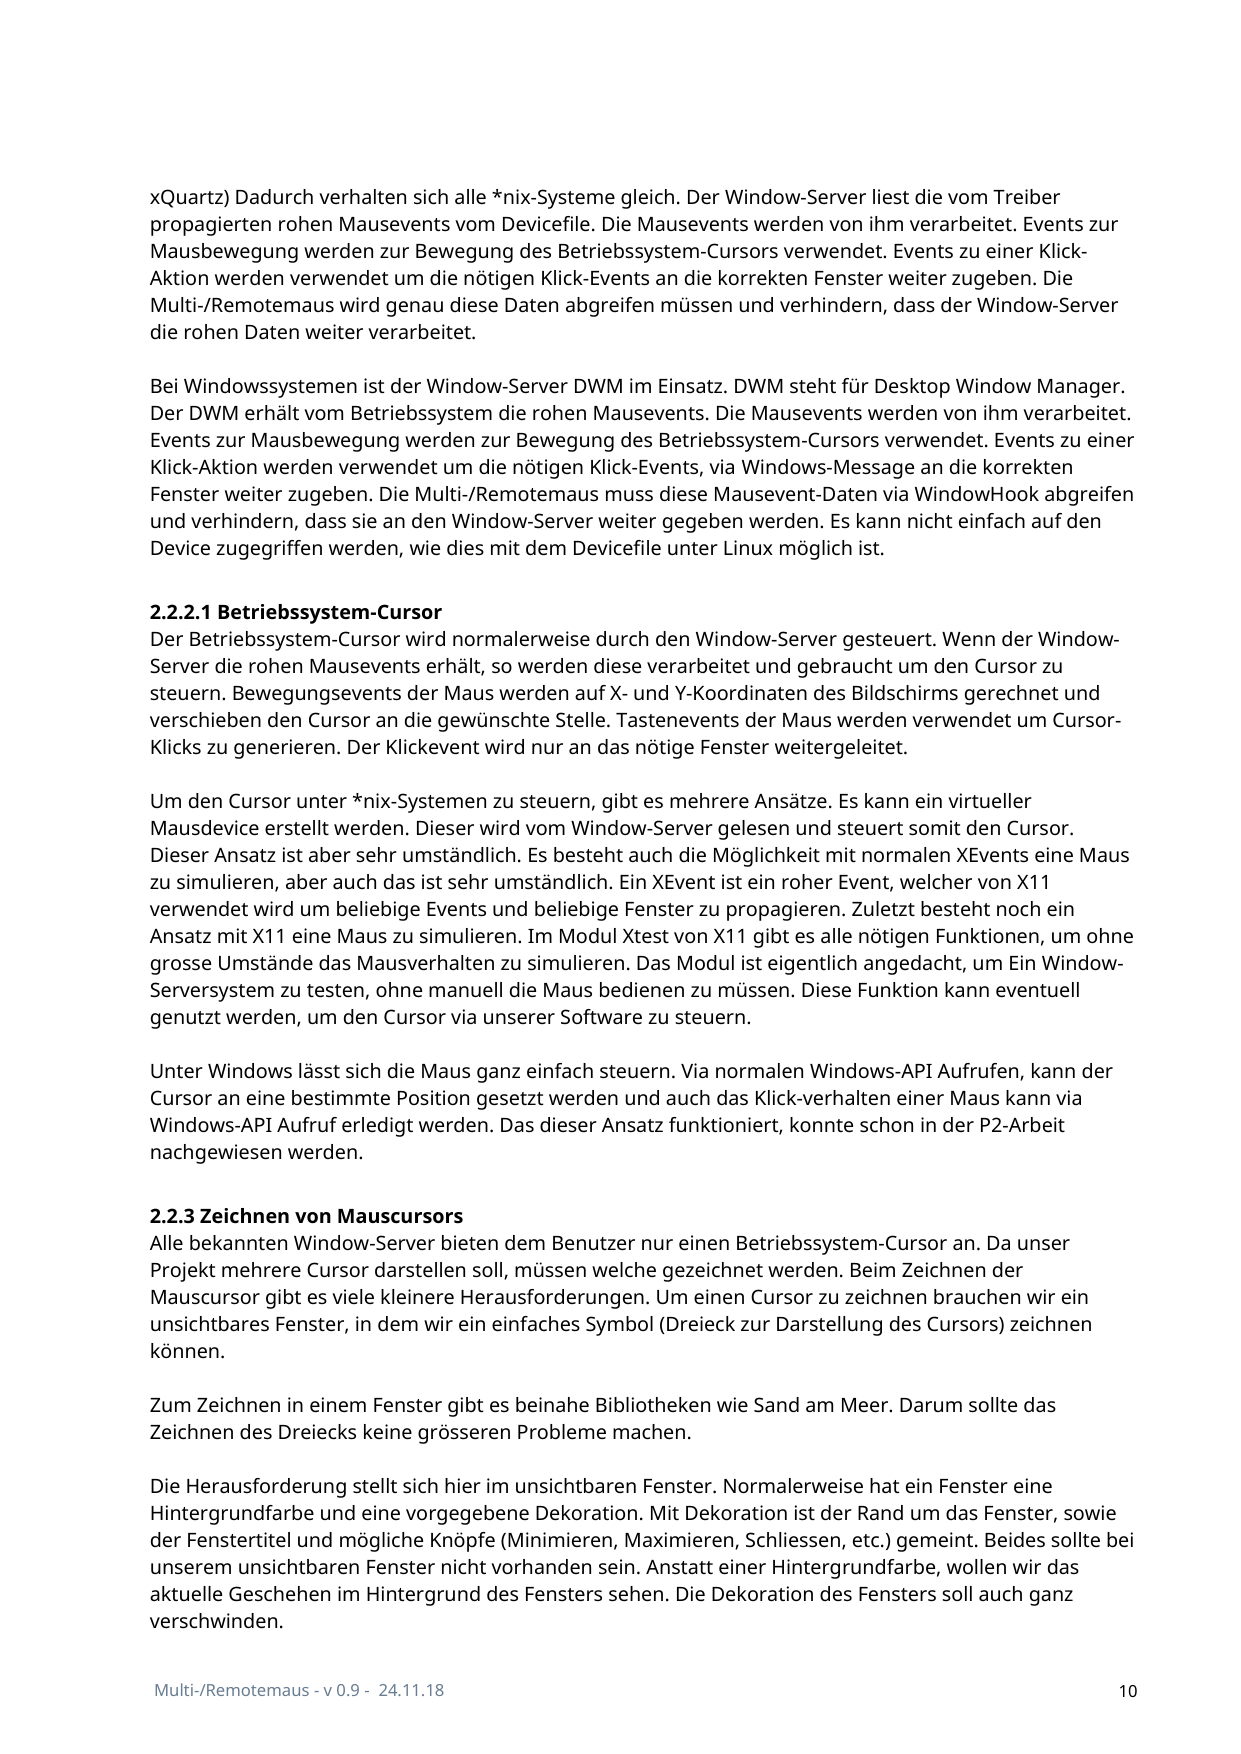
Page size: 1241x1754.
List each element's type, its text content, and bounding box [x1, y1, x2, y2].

text Unter Windows lässt sich die Maus ganz einfach steuern. Via normalen Windows-API Aufrufen, kann der Cursor an eine bestimmte Position gesetzt werden und auch das Klick-verhalten einer Maus kann via Windows-API Aufruf erledigt werden. Das dieser Ansatz funktioniert, konnte schon in der P2-Arbeit nachgewiesen werden. [149, 1057, 1136, 1165]
text Die Herausforderung stellt sich hier im unsichtbaren Fenster. Normalerweise hat ein Fenster eine Hintergrundfarbe und eine vorgegebene Dekoration. Mit Dekoration ist der Rand um das Fenster, sowie der Fenstertitel und mögliche Knöpfe (Minimieren, Maximieren, Schliessen, etc.) gemeint. Beides sollte bei unserem unsichtbaren Fenster nicht vorhanden sein. Anstatt einer Hintergrundfarbe, wollen wir das aktuelle Geschehen im Hintergrund des Fensters sehen. Die Dekoration des Fensters soll auch ganz verschwinden. [149, 1472, 1136, 1634]
text Zum Zeichnen in einem Fenster gibt es beinahe Bibliotheken wie Sand am Meer. Darum sollte das Zeichnen des Dreiecks keine grösseren Probleme machen. [149, 1391, 1136, 1445]
text Alle bekannten Window-Server bieten dem Benutzer nur einen Betriebssystem-Cursor an. Da unser Projekt mehrere Cursor darstellen soll, müssen welche gezeichnet werden. Beim Zeichnen der Mauscursor gibt es viele kleinere Herausforderungen. Um einen Cursor zu zeichnen brauchen wir ein unsichtbares Fenster, in dem wir ein einfaches Symbol (Dreieck zur Darstellung des Cursors) zeichnen können. [149, 1229, 1136, 1364]
subtitle Zeichnen von Mauscursors [149, 1202, 1136, 1229]
subtitle Betriebssystem-Cursor [149, 598, 1136, 625]
text Der Betriebssystem-Cursor wird normalerweise durch den Window-Server gesteuert. Wenn der Window-Server die rohen Mausevents erhält, so werden diese verarbeitet und gebraucht um den Cursor zu steuern. Bewegungsevents der Maus werden auf X- und Y-Koordinaten des Bildschirms gerechnet und verschieben den Cursor an die gewünschte Stelle. Tastenevents der Maus werden verwendet um Cursor-Klicks zu generieren. Der Klickevent wird nur an das nötige Fenster weitergeleitet. [149, 625, 1136, 760]
text Bei Windowssystemen ist der Window-Server DWM im Einsatz. DWM steht für Desktop Window Manager. Der DWM erhält vom Betriebssystem die rohen Mausevents. Die Mausevents werden von ihm verarbeitet. Events zur Mausbewegung werden zur Bewegung des Betriebssystem-Cursors verwendet. Events zu einer Klick-Aktion werden verwendet um die nötigen Klick-Events, via Windows-Message an die korrekten Fenster weiter zugeben. Die Multi-/Remotemaus muss diese Mausevent-Daten via WindowHook abgreifen und verhindern, dass sie an den Window-Server weiter gegeben werden. Es kann nicht einfach auf den Device zugegriffen werden, wie dies mit dem Devicefile unter Linux möglich ist. [149, 372, 1136, 561]
text xQuartz) Dadurch verhalten sich alle *nix-Systeme gleich. Der Window-Server liest die vom Treiber propagierten rohen Mausevents vom Devicefile. Die Mausevents werden von ihm verarbeitet. Events zur Mausbewegung werden zur Bewegung des Betriebssystem-Cursors verwendet. Events zu einer Klick-Aktion werden verwendet um die nötigen Klick-Events an die korrekten Fenster weiter zugeben. Die Multi-/Remotemaus wird genau diese Daten abgreifen müssen und verhindern, dass der Window-Server die rohen Daten weiter verarbeitet. [149, 183, 1136, 345]
text Um den Cursor unter *nix-Systemen zu steuern, gibt es mehrere Ansätze. Es kann ein virtueller Mausdevice erstellt werden. Dieser wird vom Window-Server gelesen und steuert somit den Cursor. Dieser Ansatz ist aber sehr umständlich. Es besteht auch die Möglichkeit mit normalen XEvents eine Maus zu simulieren, aber auch das ist sehr umständlich. Ein XEvent ist ein roher Event, welcher von X11 verwendet wird um beliebige Events und beliebige Fenster zu propagieren. Zuletzt besteht noch ein Ansatz mit X11 eine Maus zu simulieren. Im Modul Xtest von X11 gibt es alle nötigen Funktionen, um ohne grosse Umstände das Mausverhalten zu simulieren. Das Modul ist eigentlich angedacht, um Ein Window-Serversystem zu testen, ohne manuell die Maus bedienen zu müssen. Diese Funktion kann eventuell genutzt werden, um den Cursor via unserer Software zu steuern. [149, 787, 1136, 1030]
